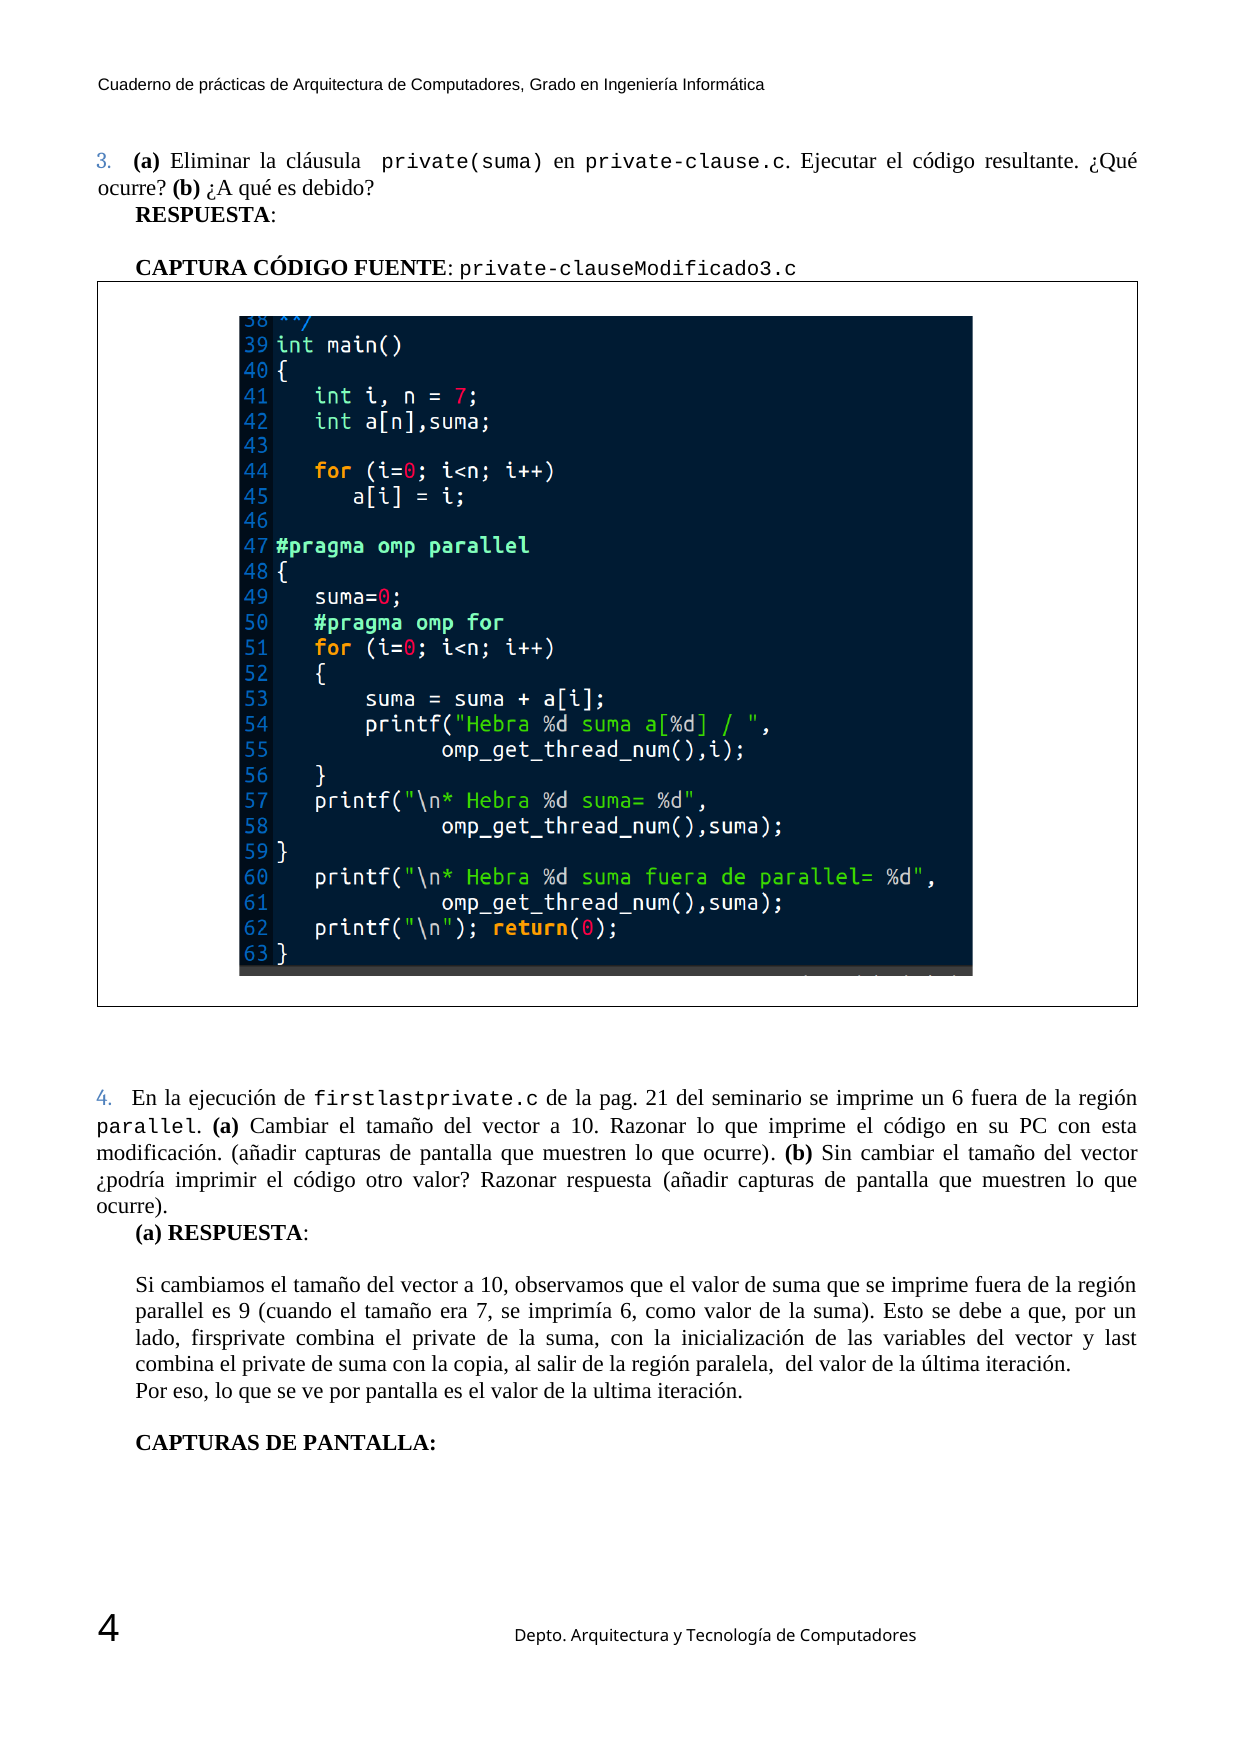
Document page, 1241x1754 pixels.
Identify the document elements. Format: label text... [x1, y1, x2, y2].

text (a) RESPUESTA: [135, 1218, 1138, 1245]
text RESPUESTA: [135, 201, 1138, 227]
text CAPTURA CÓDIGO FUENTE: private-clauseModificado3.c [135, 253, 1138, 281]
text Si cambiamos el tamaño del vector a 10, observamos que el valor de suma que se imprime fuera de la región parallel es 9 (cuando el tamaño era 7, se imprimía 6, como valor de la suma). Esto se debe a que, por un lado, firsprivate combina el private de la suma, con la inicialización de las variables del vector y last combina el private de suma con la copia, al salir de la región paralela, del valor de la última iteración. [135, 1271, 1138, 1377]
text CAPTURAS DE PANTALLA: [135, 1429, 1138, 1456]
text Por eso, lo que se ve por pantalla es el valor de la ultima iteración. [135, 1377, 1138, 1403]
table_header [98, 282, 1137, 1006]
picture [239, 316, 973, 976]
list En la ejecución de firstlastprivate.c de la pag. 21 del seminario se imprime un 6 fuera de la región parallel. (a) Cambiar el tamaño del vector a 10. Razonar lo que imprime el código en su PC con esta modificación. (añadir capturas de pantalla que muestren lo que ocurre). (b) Sin cambiar el tamaño del vector ¿podría imprimir el código otro valor? Razonar respuesta (añadir capturas de pantalla que muestren lo que ocurre). [96, 1084, 1138, 1218]
list (a) Eliminar la cláusula private(suma) en private-clause.c. Ejecutar el código resultante. ¿Qué ocurre? (b) ¿A qué es debido? [96, 147, 1138, 201]
